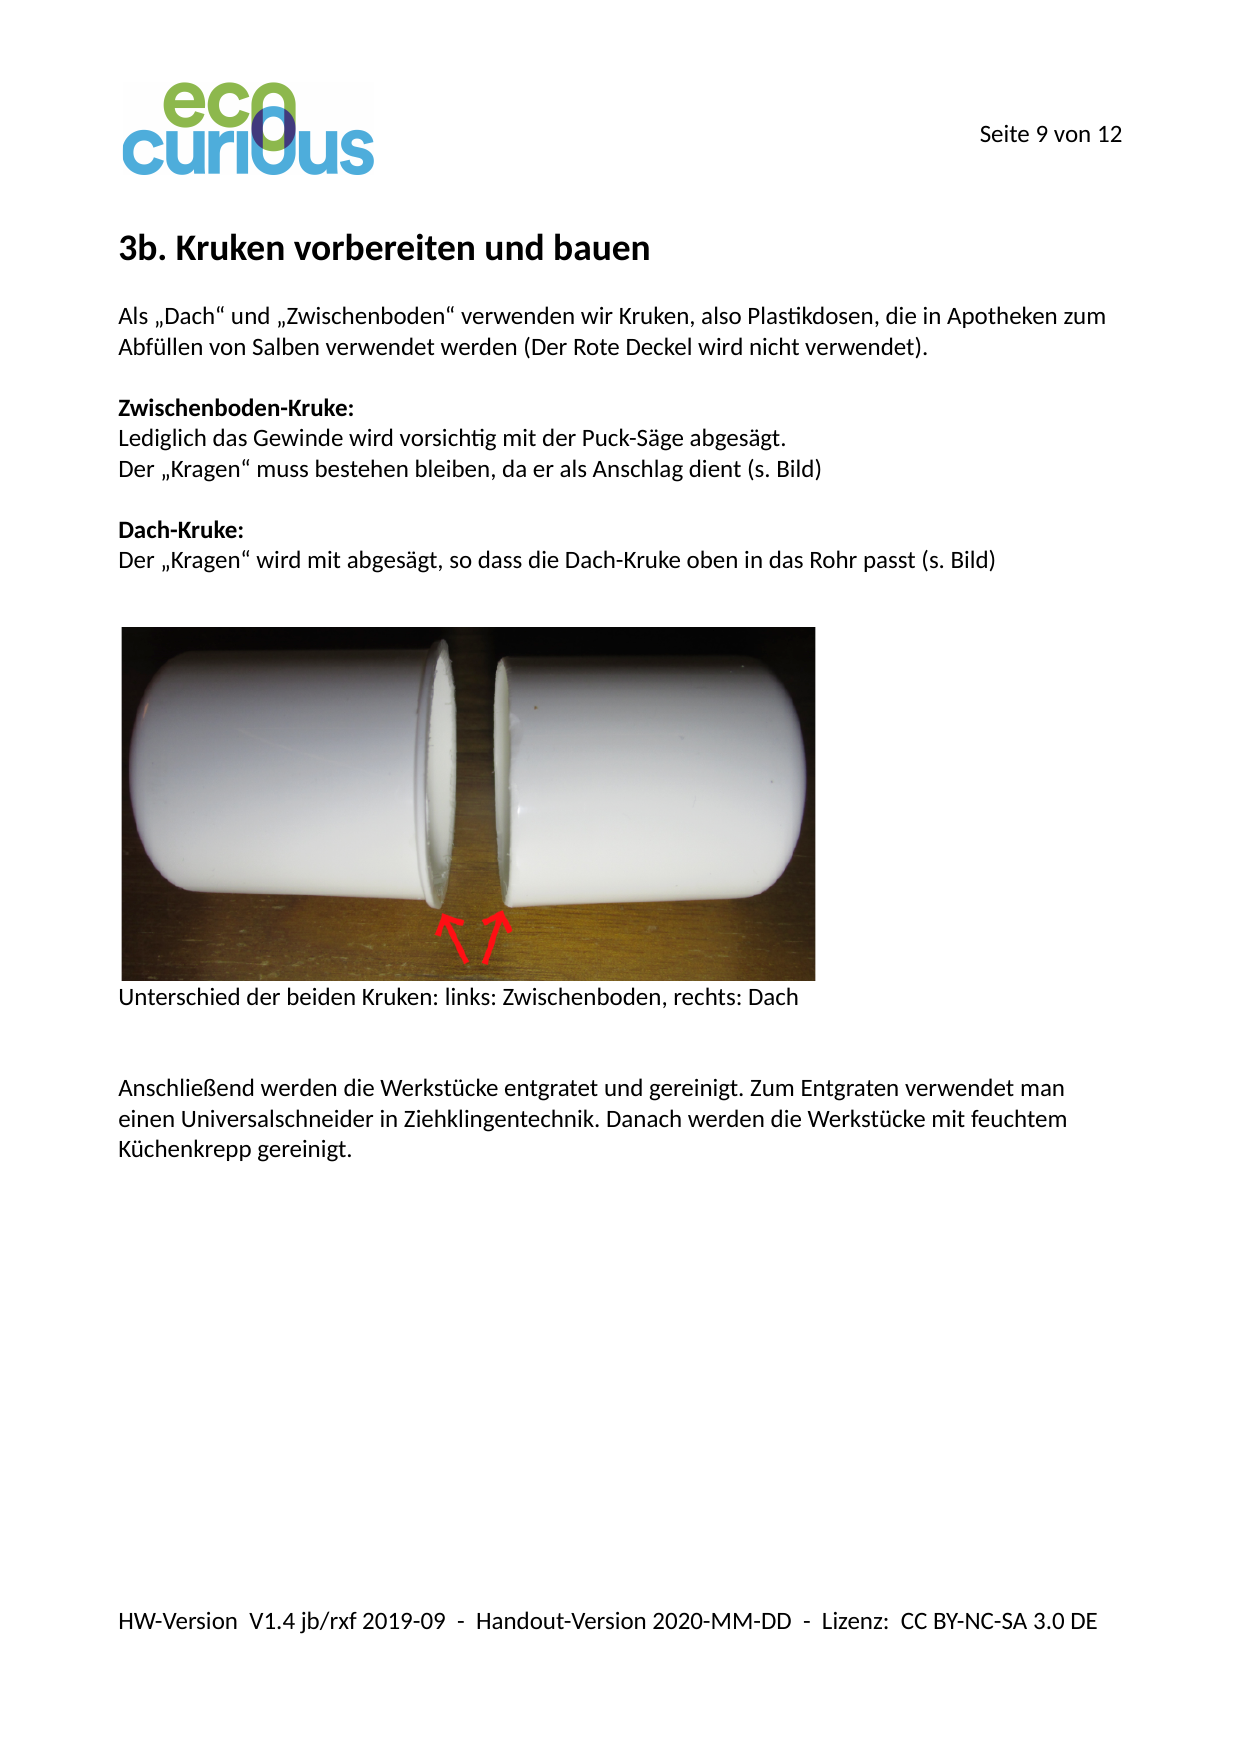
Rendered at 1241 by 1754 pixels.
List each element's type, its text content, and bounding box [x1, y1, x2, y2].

text Dach-Kruke: [118, 483, 1122, 544]
text Lediglich das Gewinde wird vorsichtig mit der Puck-Säge abgesägt. Der „Kragen“ muss bestehen bleiben, da er als Anschlag dient (s. Bild) [118, 422, 1122, 483]
text Als „Dach“ und „Zwischenboden“ verwenden wir Kruken, also Plastikdosen, die in Apotheken zum Abfüllen von Salben verwendet werden (Der Rote Deckel wird nicht verwendet). [118, 270, 1122, 361]
text Der „Kragen“ wird mit abgesägt, so dass die Dach-Kruke oben in das Rohr passt (s. Bild) [118, 544, 1122, 575]
text 3b. Kruken vorbereiten und bauen [118, 224, 1122, 270]
picture [122, 82, 374, 175]
text Unterschied der beiden Kruken: links: Zwischenboden, rechts: Dach [118, 606, 1122, 1012]
text Zwischenboden-Kruke: [118, 361, 1122, 422]
text Anschließend werden die Werkstücke entgratet und gereinigt. Zum Entgraten verwendet man einen Universalschneider in Ziehklingentechnik. Danach werden die Werkstücke mit feuchtem Küchenkrepp gereinigt. [118, 1073, 1122, 1164]
picture [121, 627, 816, 981]
